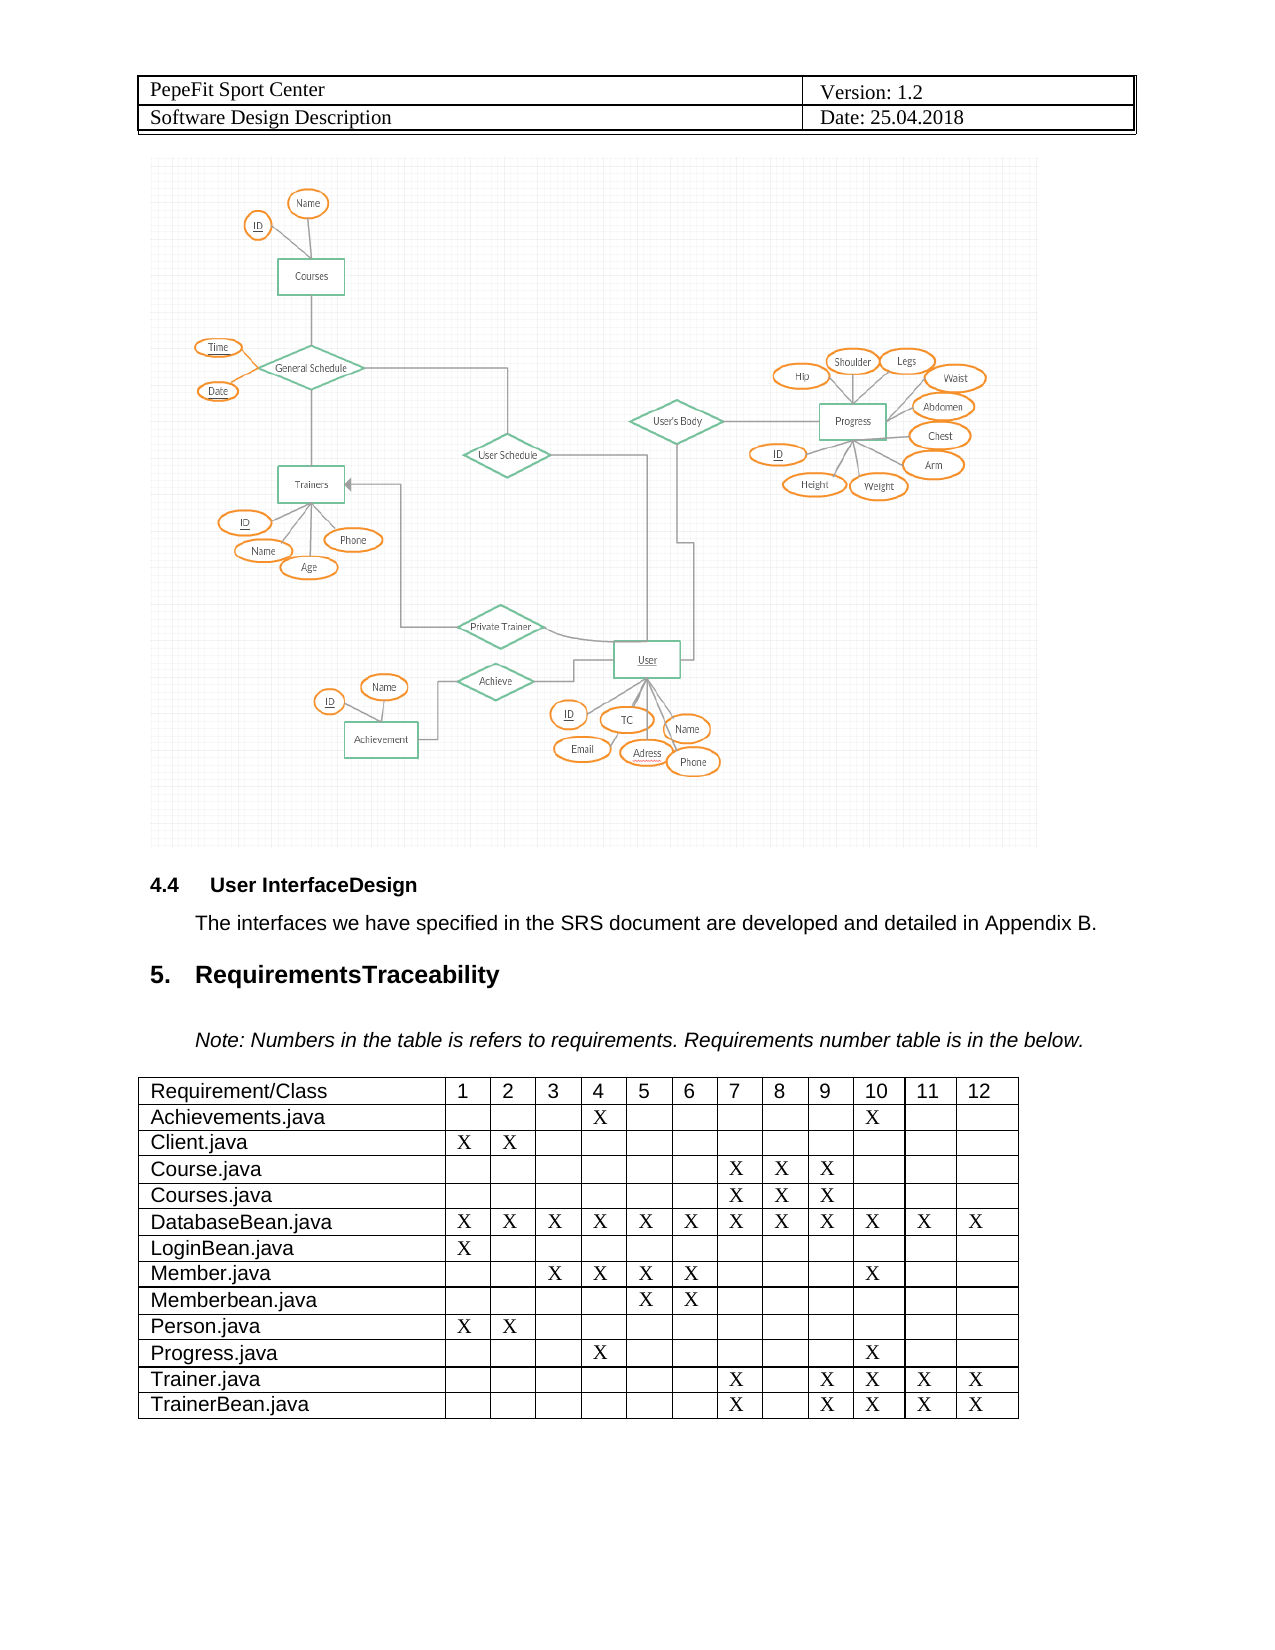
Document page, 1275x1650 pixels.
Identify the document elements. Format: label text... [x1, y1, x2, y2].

table_cell [809, 1288, 853, 1313]
table_cell [809, 1315, 853, 1339]
table_cell [718, 1340, 762, 1366]
table_header 9 [809, 1078, 853, 1104]
table_cell X [906, 1209, 956, 1235]
table_cell [718, 1315, 762, 1339]
table_cell [906, 1315, 956, 1339]
table_header Requirement/Class [139, 1078, 445, 1104]
table_cell X [582, 1340, 626, 1366]
table_cell [763, 1340, 808, 1366]
table_cell [536, 1393, 581, 1417]
table_cell [906, 1262, 956, 1286]
table_cell [627, 1131, 672, 1155]
table_cell X [627, 1209, 672, 1235]
table_cell [446, 1105, 490, 1130]
table_cell X [627, 1288, 672, 1313]
table_cell X [627, 1262, 672, 1286]
table_cell [446, 1393, 490, 1417]
table_cell [809, 1236, 853, 1261]
table_cell [582, 1368, 626, 1392]
table_cell [854, 1131, 904, 1155]
table_cell [957, 1288, 1018, 1313]
subtitle User InterfaceDesign [150, 873, 1254, 897]
table_cell X [718, 1184, 762, 1208]
table_cell X [854, 1340, 904, 1366]
table_cell X [673, 1262, 717, 1286]
table_cell [673, 1340, 717, 1366]
table_header 2 [491, 1078, 535, 1104]
table_header 10 [854, 1078, 904, 1104]
table_cell X [718, 1156, 762, 1182]
table_cell [763, 1393, 808, 1417]
table_cell X [906, 1368, 956, 1392]
table_cell X [582, 1105, 626, 1130]
table_cell [536, 1288, 581, 1313]
table_cell X [763, 1156, 808, 1182]
table_cell [582, 1156, 626, 1182]
table_cell [957, 1340, 1018, 1366]
table_cell X [446, 1209, 490, 1235]
table_cell Achievements.java [139, 1105, 445, 1130]
table_cell X [957, 1393, 1018, 1417]
table_header 11 [906, 1078, 956, 1104]
table_cell Person.java [139, 1315, 445, 1339]
table_cell [957, 1156, 1018, 1182]
table_cell [627, 1105, 672, 1130]
table_cell X [854, 1393, 904, 1417]
table_cell X [718, 1368, 762, 1392]
table_cell [446, 1262, 490, 1286]
table_cell Courses.java [139, 1184, 445, 1208]
table_header 8 [763, 1078, 808, 1104]
table_cell [673, 1315, 717, 1339]
table_cell [582, 1288, 626, 1313]
table_cell [627, 1156, 672, 1182]
table_cell X [957, 1209, 1018, 1235]
picture [150, 157, 1038, 848]
table_cell X [718, 1393, 762, 1417]
table_cell [906, 1340, 956, 1366]
table_cell [536, 1184, 581, 1208]
table_cell [673, 1393, 717, 1417]
table_cell X [854, 1262, 904, 1286]
table_cell [673, 1131, 717, 1155]
table_cell [491, 1262, 535, 1286]
table_cell [906, 1131, 956, 1155]
table_cell [718, 1236, 762, 1261]
table_cell [446, 1184, 490, 1208]
table_cell X [957, 1368, 1018, 1392]
table_cell [763, 1105, 808, 1130]
table_cell [763, 1131, 808, 1155]
table_cell [957, 1262, 1018, 1286]
table_cell X [491, 1131, 535, 1155]
table_cell [491, 1368, 535, 1392]
table_cell [491, 1393, 535, 1417]
table_cell [957, 1105, 1018, 1130]
table_cell X [809, 1209, 853, 1235]
table_cell [763, 1288, 808, 1313]
table_cell [446, 1368, 490, 1392]
table_cell Client.java [139, 1131, 445, 1155]
table_cell [809, 1262, 853, 1286]
table_cell [854, 1315, 904, 1339]
table_cell [906, 1156, 956, 1182]
table_cell [809, 1105, 853, 1130]
table_cell [536, 1340, 581, 1366]
table_cell [536, 1156, 581, 1182]
table_cell [718, 1105, 762, 1130]
table_cell [491, 1236, 535, 1261]
table_cell X [763, 1209, 808, 1235]
table_cell [673, 1105, 717, 1130]
table_cell Course.java [139, 1156, 445, 1182]
table_cell [854, 1288, 904, 1313]
table_cell [536, 1131, 581, 1155]
table_cell [627, 1393, 672, 1417]
table_cell [809, 1131, 853, 1155]
table_cell LoginBean.java [139, 1236, 445, 1261]
table_cell [491, 1156, 535, 1182]
table_cell Member.java [139, 1262, 445, 1286]
table_cell X [446, 1315, 490, 1339]
table_cell [627, 1368, 672, 1392]
table_cell [809, 1340, 853, 1366]
table_cell [627, 1315, 672, 1339]
table_cell [957, 1184, 1018, 1208]
table_cell [957, 1131, 1018, 1155]
table_cell [763, 1315, 808, 1339]
table_cell [627, 1340, 672, 1366]
table_cell [536, 1368, 581, 1392]
table_header 12 [957, 1078, 1018, 1104]
table_cell X [809, 1184, 853, 1208]
table_cell Trainer.java [139, 1368, 445, 1392]
table_cell [854, 1184, 904, 1208]
table_cell [906, 1184, 956, 1208]
table_cell X [906, 1393, 956, 1417]
table_cell [763, 1368, 808, 1392]
table_cell [536, 1105, 581, 1130]
table_cell [536, 1315, 581, 1339]
table_cell [582, 1315, 626, 1339]
text The interfaces we have specified in the SRS document are developed and detailed in Appendix B. [195, 911, 1254, 935]
table_header 3 [536, 1078, 581, 1104]
table_cell [763, 1236, 808, 1261]
table_header 6 [673, 1078, 717, 1104]
table_cell [582, 1393, 626, 1417]
subtitle RequirementsTraceability [150, 959, 1254, 988]
text Note: Numbers in the table is refers to requirements. Requirements number table is in the below. [195, 1028, 1254, 1052]
table_cell X [809, 1156, 853, 1182]
table_cell X [582, 1209, 626, 1235]
table_cell Progress.java [139, 1340, 445, 1366]
table_cell [491, 1184, 535, 1208]
table_cell [718, 1131, 762, 1155]
table_cell X [491, 1315, 535, 1339]
table_cell Memberbean.java [139, 1288, 445, 1313]
table_cell X [809, 1393, 853, 1417]
table_cell X [582, 1262, 626, 1286]
table_cell X [809, 1368, 853, 1392]
table_cell X [446, 1131, 490, 1155]
table_cell X [673, 1209, 717, 1235]
table_cell [582, 1184, 626, 1208]
table_cell [673, 1156, 717, 1182]
table_cell [446, 1340, 490, 1366]
table_cell [446, 1156, 490, 1182]
table_cell X [854, 1105, 904, 1130]
table_header 7 [718, 1078, 762, 1104]
table_cell [582, 1236, 626, 1261]
table_cell [673, 1184, 717, 1208]
table_cell X [673, 1288, 717, 1313]
table_header 4 [582, 1078, 626, 1104]
table_cell X [763, 1184, 808, 1208]
table_cell [673, 1236, 717, 1261]
table_cell [957, 1315, 1018, 1339]
table_cell [491, 1340, 535, 1366]
table_cell X [446, 1236, 490, 1261]
table_cell X [536, 1209, 581, 1235]
table_cell [446, 1288, 490, 1313]
table_cell [763, 1262, 808, 1286]
table_header 1 [446, 1078, 490, 1104]
table_cell [906, 1105, 956, 1130]
table_cell [536, 1236, 581, 1261]
table_cell X [854, 1368, 904, 1392]
table_cell [491, 1288, 535, 1313]
table_cell DatabaseBean.java [139, 1209, 445, 1235]
table_cell [906, 1288, 956, 1313]
table_cell [957, 1236, 1018, 1261]
table_cell [906, 1236, 956, 1261]
table_cell X [854, 1209, 904, 1235]
table_cell X [536, 1262, 581, 1286]
table_cell [718, 1288, 762, 1313]
table_cell [627, 1236, 672, 1261]
table_cell [627, 1184, 672, 1208]
table_header 5 [627, 1078, 672, 1104]
table_cell [718, 1262, 762, 1286]
table_cell [582, 1131, 626, 1155]
table_cell [854, 1156, 904, 1182]
table_cell [491, 1105, 535, 1130]
table_cell [673, 1368, 717, 1392]
table_cell X [718, 1209, 762, 1235]
table_cell TrainerBean.java [139, 1393, 445, 1417]
table_cell [854, 1236, 904, 1261]
table_cell X [491, 1209, 535, 1235]
